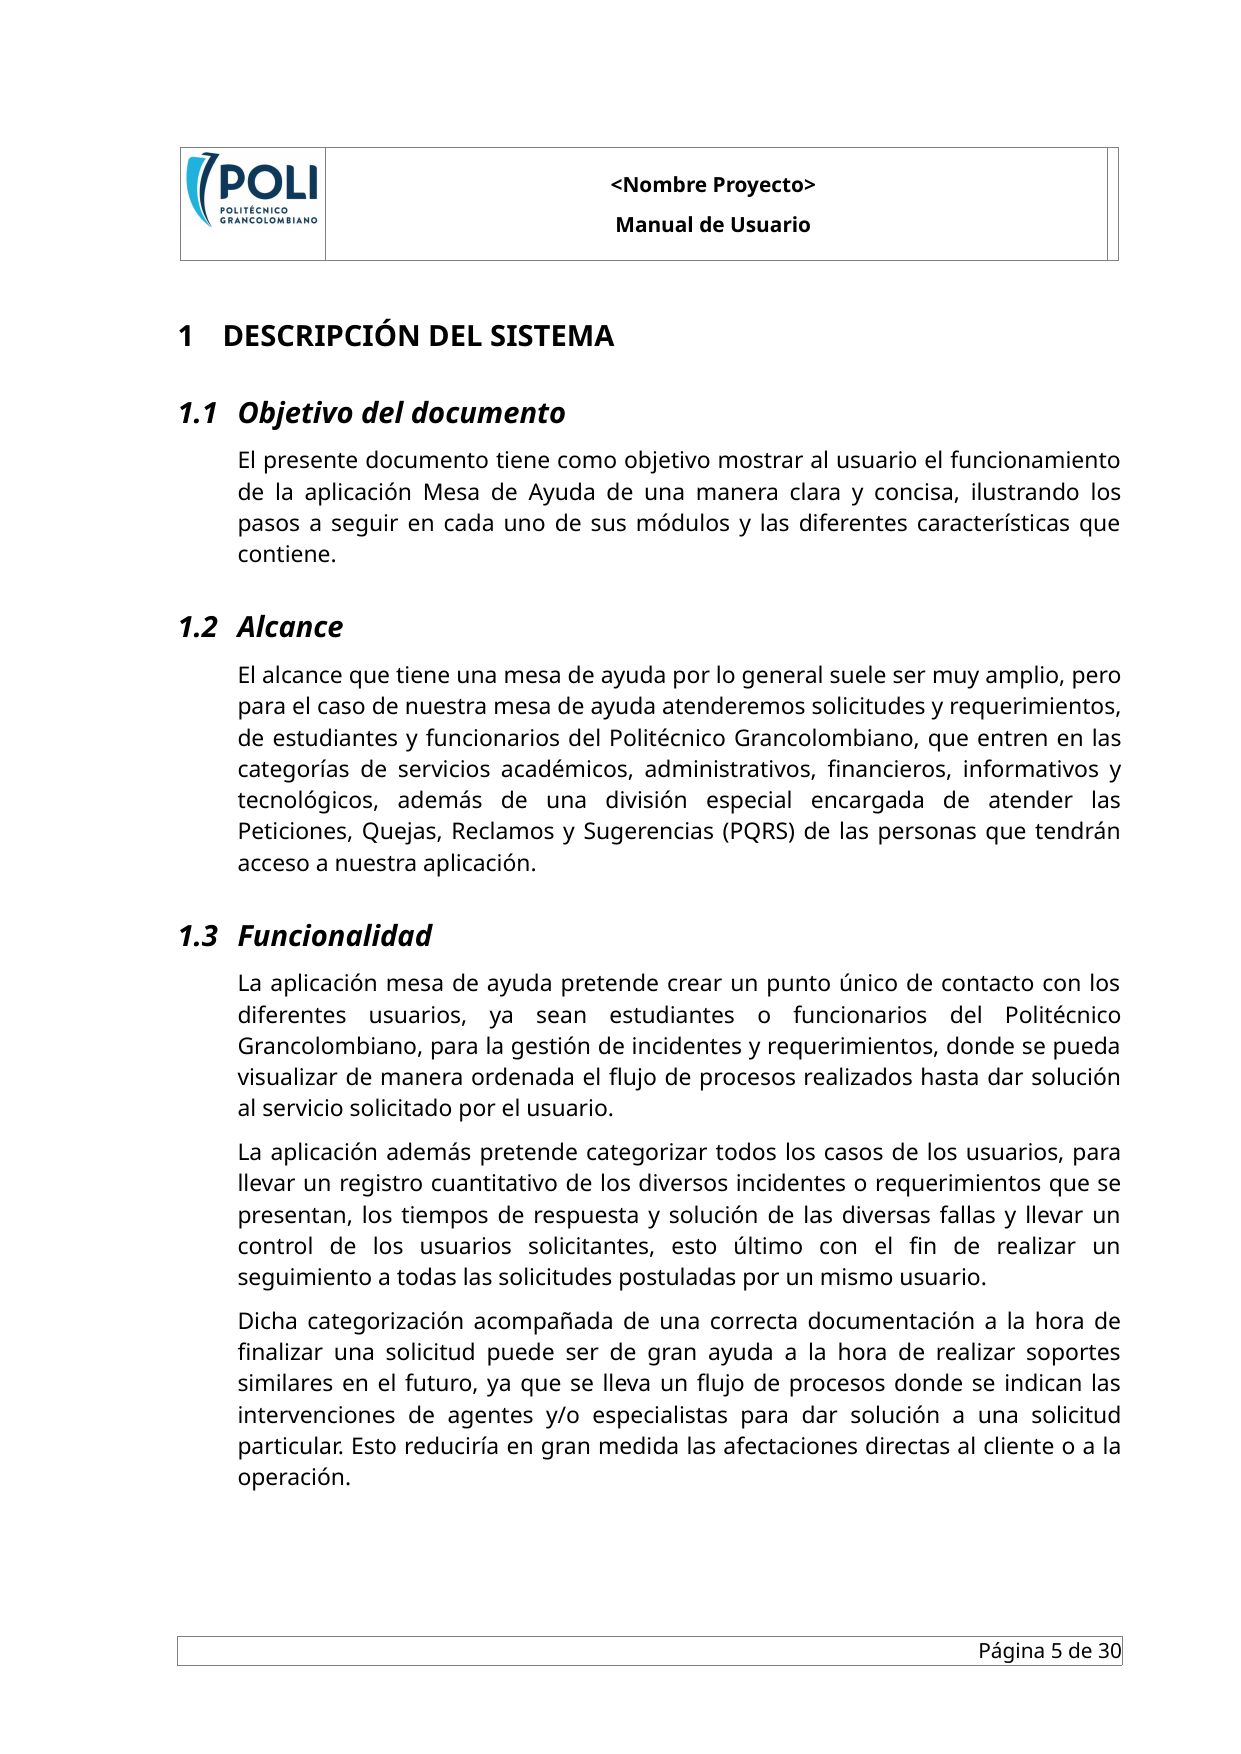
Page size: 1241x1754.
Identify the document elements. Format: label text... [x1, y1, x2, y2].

text La aplicación además pretende categorizar todos los casos de los usuarios, para llevar un registro cuantitativo de los diversos incidentes o requerimientos que se presentan, los tiempos de respuesta y solución de las diversas fallas y llevar un control de los usuarios solicitantes, esto último con el fin de realizar un seguimiento a todas las solicitudes postuladas por un mismo usuario. [237, 1136, 1122, 1292]
text El alcance que tiene una mesa de ayuda por lo general suele ser muy amplio, pero para el caso de nuestra mesa de ayuda atenderemos solicitudes y requerimientos, de estudiantes y funcionarios del Politécnico Grancolombiano, que entren en las categorías de servicios académicos, administrativos, financieros, informativos y tecnológicos, además de una división especial encargada de atender las Peticiones, Quejas, Reclamos y Sugerencias (PQRS) de las personas que tendrán acceso a nuestra aplicación. [237, 659, 1122, 878]
text El presente documento tiene como objetivo mostrar al usuario el funcionamiento de la aplicación Mesa de Ayuda de una manera clara y concisa, ilustrando los pasos a seguir en cada uno de sus módulos y las diferentes características que contiene. [237, 444, 1122, 569]
subtitle Alcance [177, 607, 1122, 646]
text Dicha categorización acompañada de una correcta documentación a la hora de finalizar una solicitud puede ser de gran ayuda a la hora de realizar soportes similares en el futuro, ya que se lleva un flujo de procesos donde se indican las intervenciones de agentes y/o especialistas para dar solución a una solicitud particular. Esto reduciría en gran medida las afectaciones directas al cliente o a la operación. [237, 1305, 1122, 1492]
text La aplicación mesa de ayuda pretende crear un punto único de contacto con los diferentes usuarios, ya sean estudiantes o funcionarios del Politécnico Grancolombiano, para la gestión de incidentes y requerimientos, donde se pueda visualizar de manera ordenada el flujo de procesos realizados hasta dar solución al servicio solicitado por el usuario. [237, 967, 1122, 1124]
subtitle Objetivo del documento [177, 392, 1122, 432]
subtitle DESCRIPCIÓN DEL SISTEMA [177, 315, 1122, 354]
subtitle Funcionalidad [177, 915, 1122, 955]
